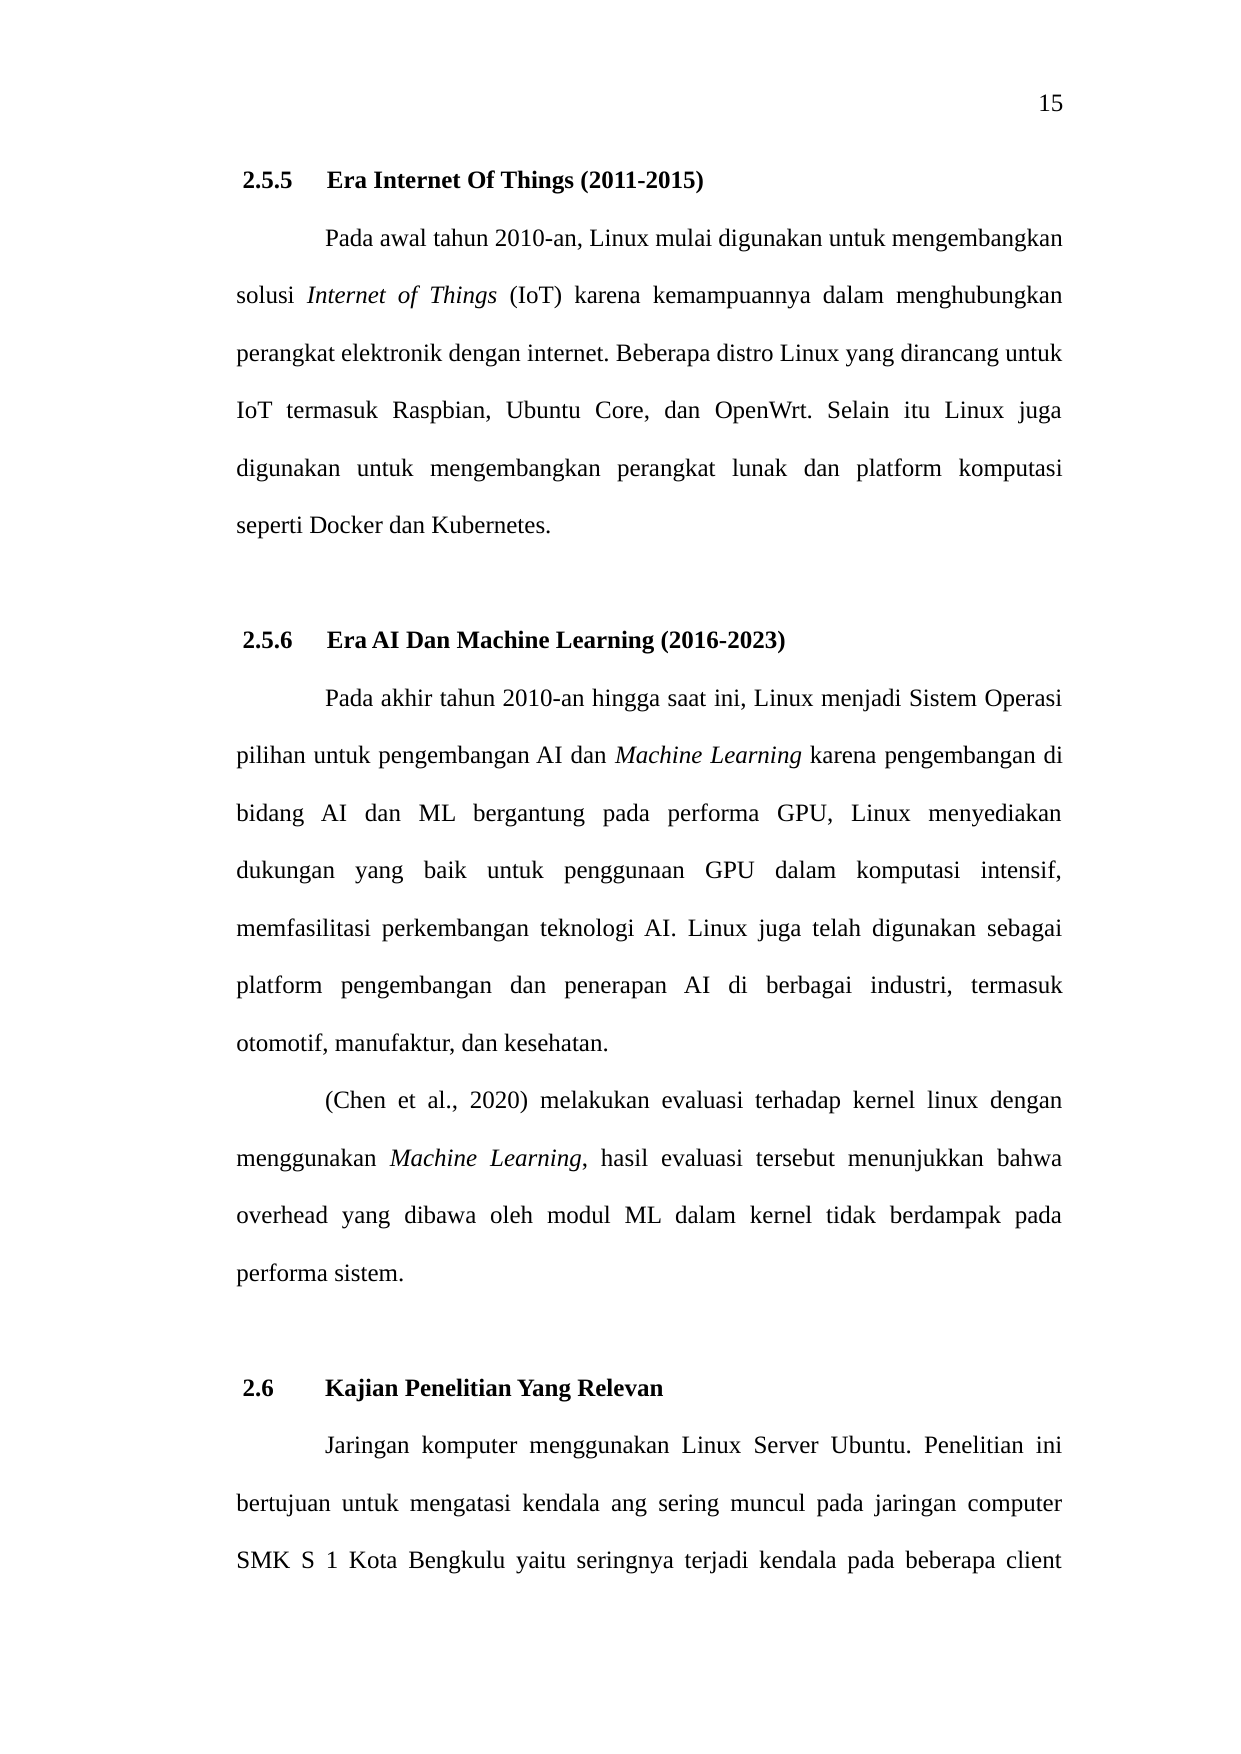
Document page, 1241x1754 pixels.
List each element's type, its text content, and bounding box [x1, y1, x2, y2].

subtitle Kajian Penelitian Yang Relevan [236, 1373, 1063, 1402]
subtitle Era AI dan Machine Learning (2016-2023) [236, 625, 1063, 654]
text Jaringan komputer menggunakan Linux Server Ubuntu. Penelitian ini bertujuan untuk mengatasi kendala ang sering muncul pada jaringan computer SMK S 1 Kota Bengkulu yaitu seringnya terjadi kendala pada beberapa client [236, 1430, 1063, 1574]
text Pada awal tahun 2010-an, Linux mulai digunakan untuk mengembangkan solusi Internet of Things (IoT) karena kemampuannya dalam menghubungkan perangkat elektronik dengan internet. Beberapa distro Linux yang dirancang untuk IoT termasuk Raspbian, Ubuntu Core, dan OpenWrt. Selain itu Linux juga digunakan untuk mengembangkan perangkat lunak dan platform komputasi seperti Docker dan Kubernetes. [236, 223, 1063, 539]
text (Chen et al., 2020)⁠ melakukan evaluasi terhadap kernel linux dengan menggunakan Machine Learning, hasil evaluasi tersebut menunjukkan bahwa overhead yang dibawa oleh modul ML dalam kernel tidak berdampak pada performa sistem. [236, 1085, 1063, 1287]
text Pada akhir tahun 2010-an hingga saat ini, Linux menjadi Sistem Operasi pilihan untuk pengembangan AI dan Machine Learning karena pengembangan di bidang AI dan ML bergantung pada performa GPU, Linux menyediakan dukungan yang baik untuk penggunaan GPU dalam komputasi intensif, memfasilitasi perkembangan teknologi AI. Linux juga telah digunakan sebagai platform pengembangan dan penerapan AI di berbagai industri, termasuk otomotif, manufaktur, dan kesehatan. [236, 683, 1063, 1057]
subtitle Era Internet Of Things (2011-2015) [236, 165, 1063, 194]
